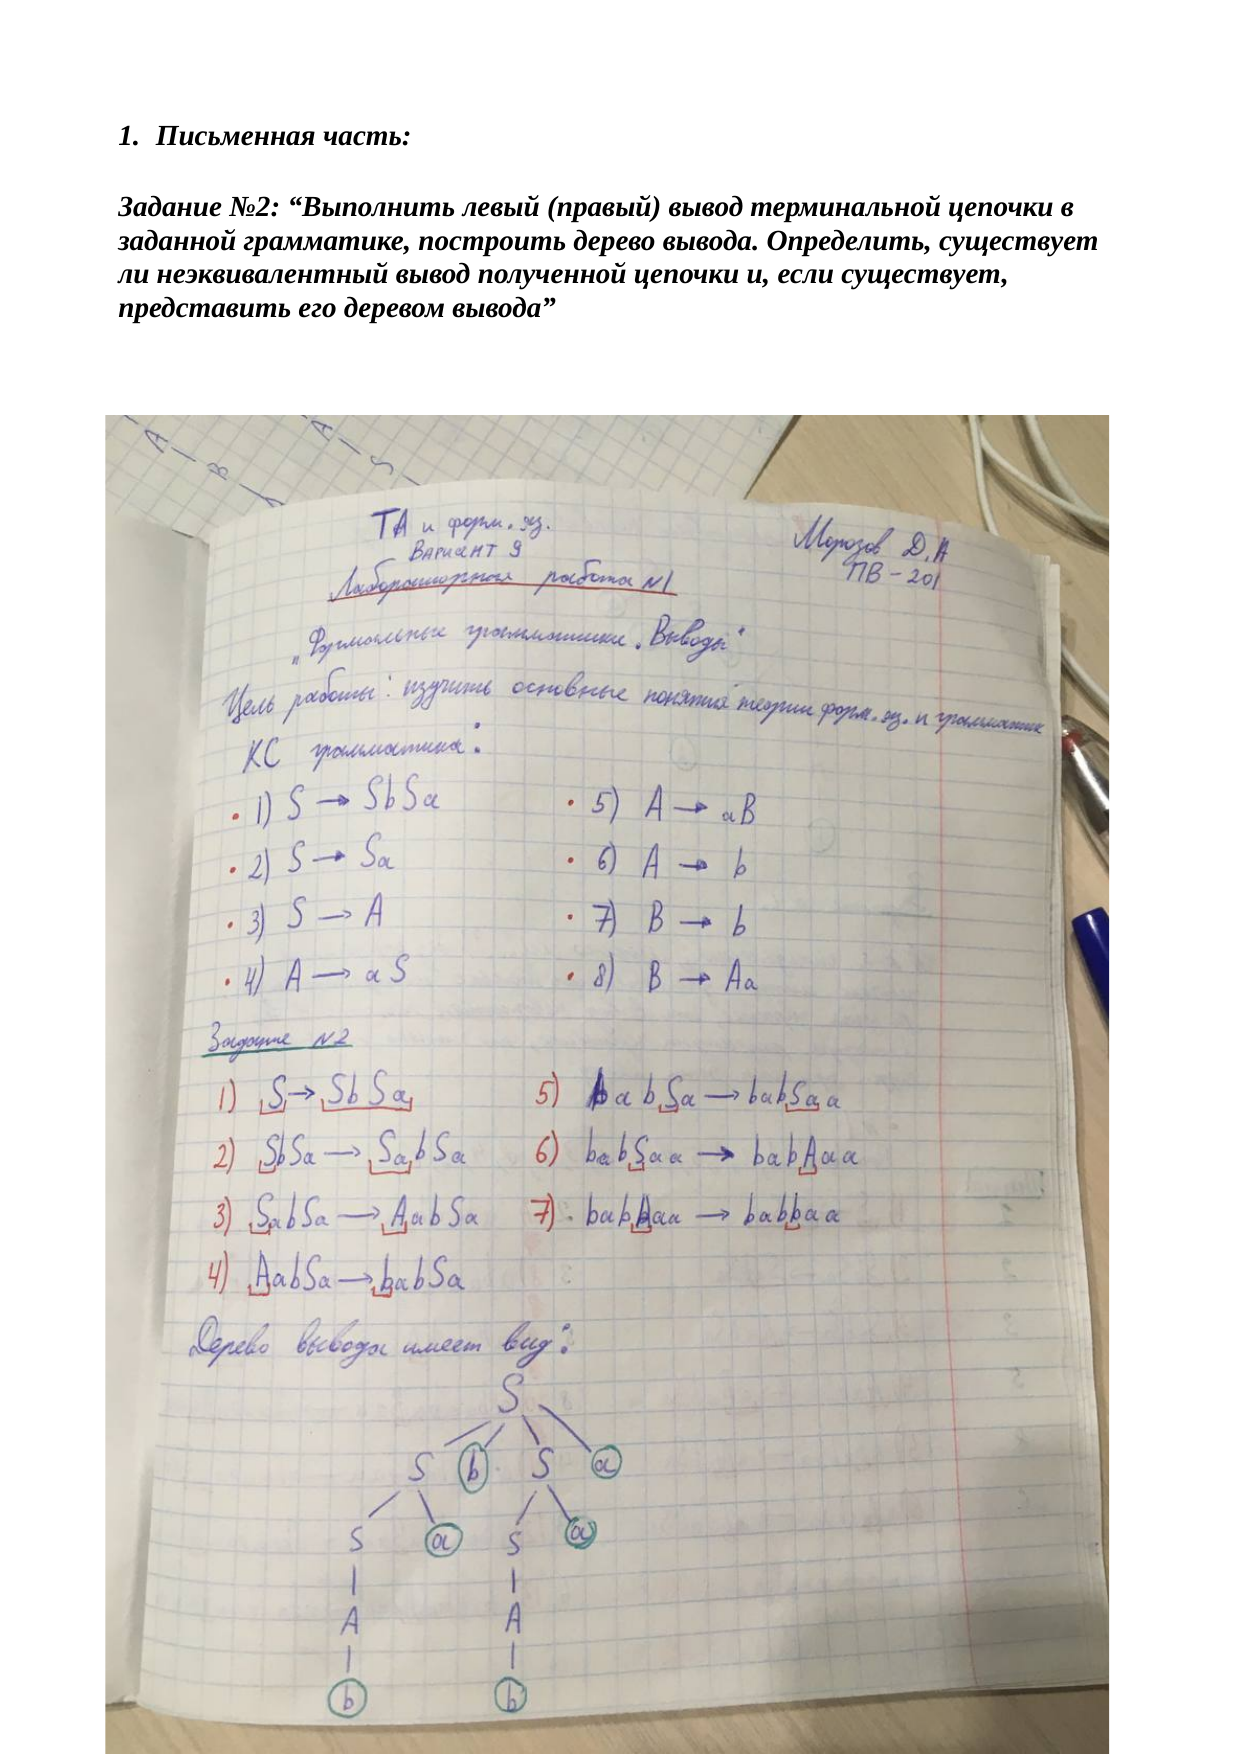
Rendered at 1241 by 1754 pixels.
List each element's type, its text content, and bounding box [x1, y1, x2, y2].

subtitle Задание №2: “Выполнить левый (правый) вывод терминальной цепочки в заданной грамматике, построить дерево вывода. Определить, существует ли неэквивалентный вывод полученной цепочки и, если существует, представить его деревом вывода” [118, 189, 1122, 323]
subtitle Письменная часть: [118, 118, 1122, 152]
picture [105, 415, 1110, 1754]
